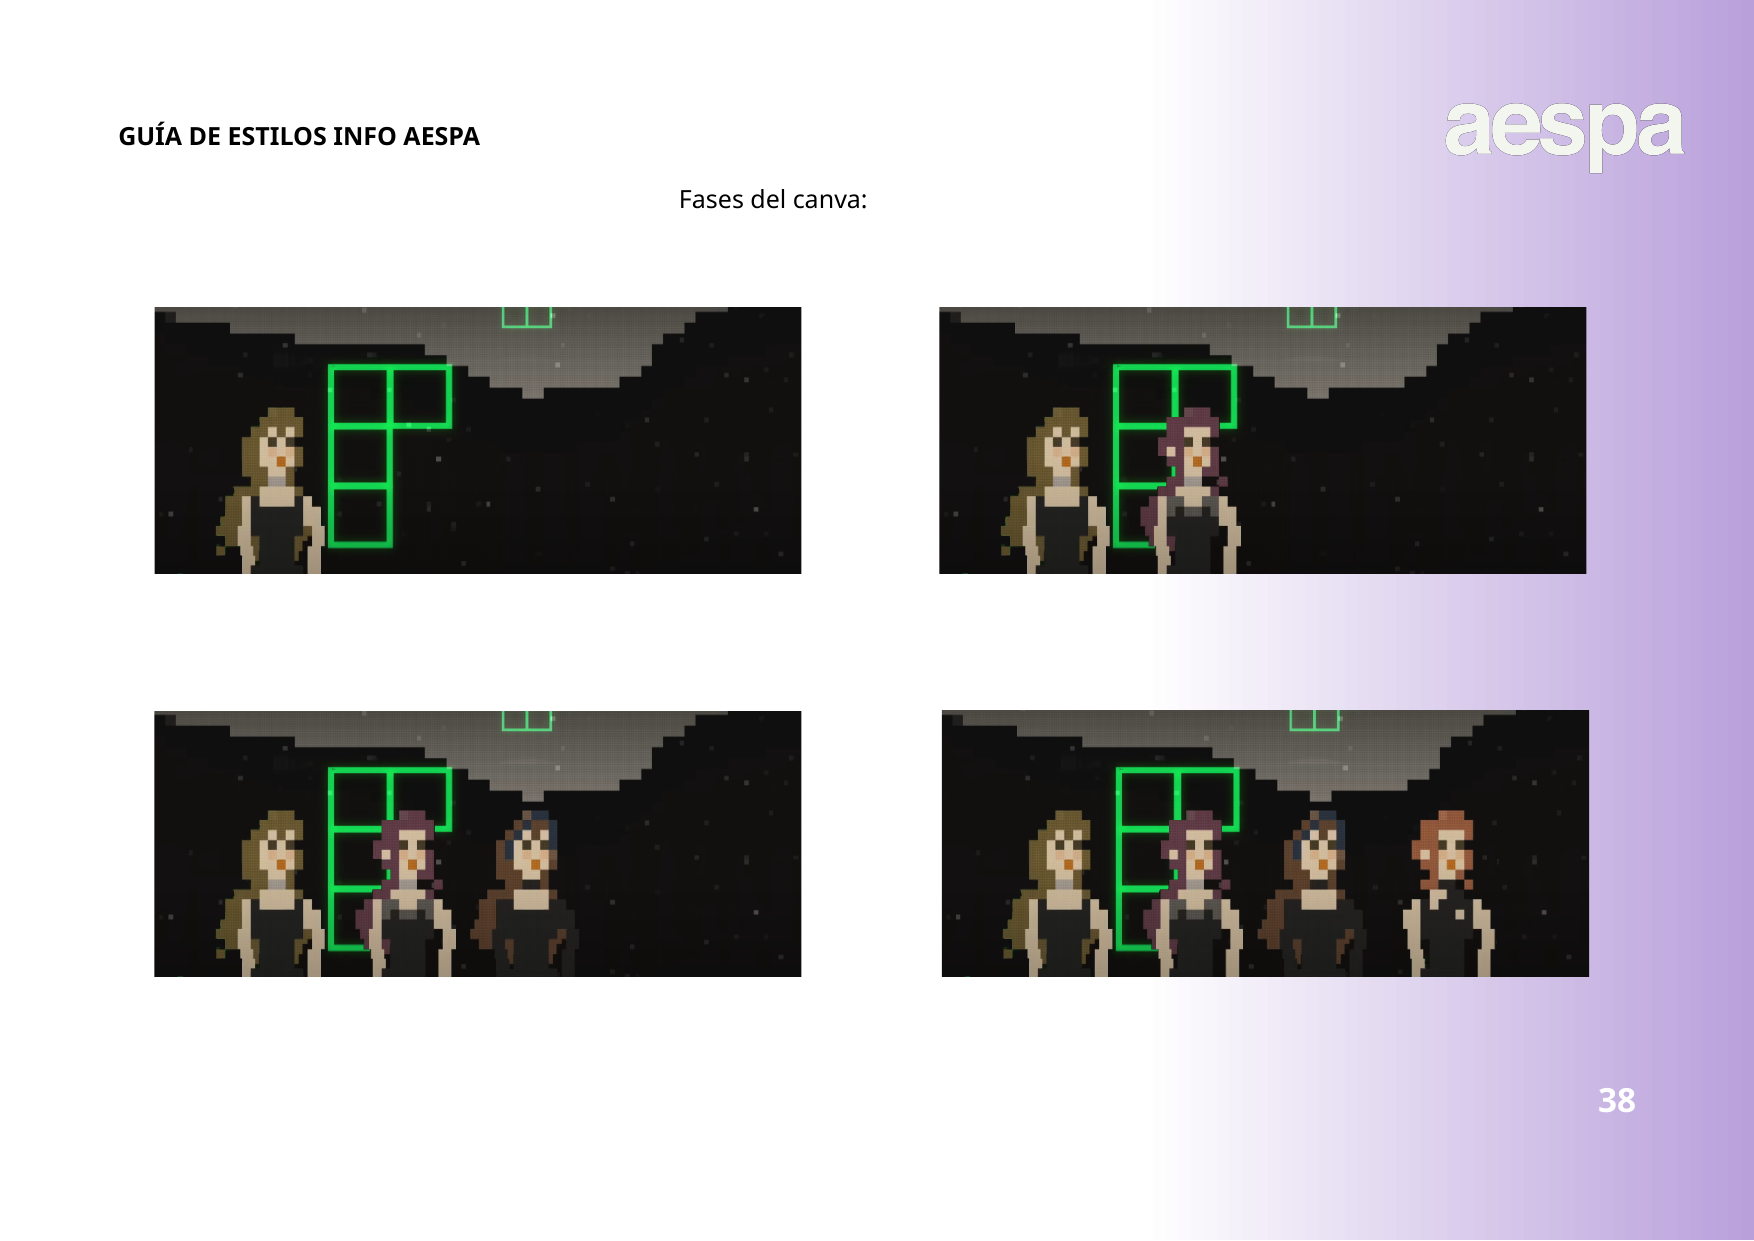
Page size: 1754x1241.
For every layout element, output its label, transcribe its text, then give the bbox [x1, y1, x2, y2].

picture [154, 307, 802, 574]
picture [154, 711, 802, 977]
text Fases del canva: [118, 182, 1636, 216]
picture [1428, 88, 1703, 187]
picture [941, 710, 1590, 977]
picture [939, 307, 1587, 574]
